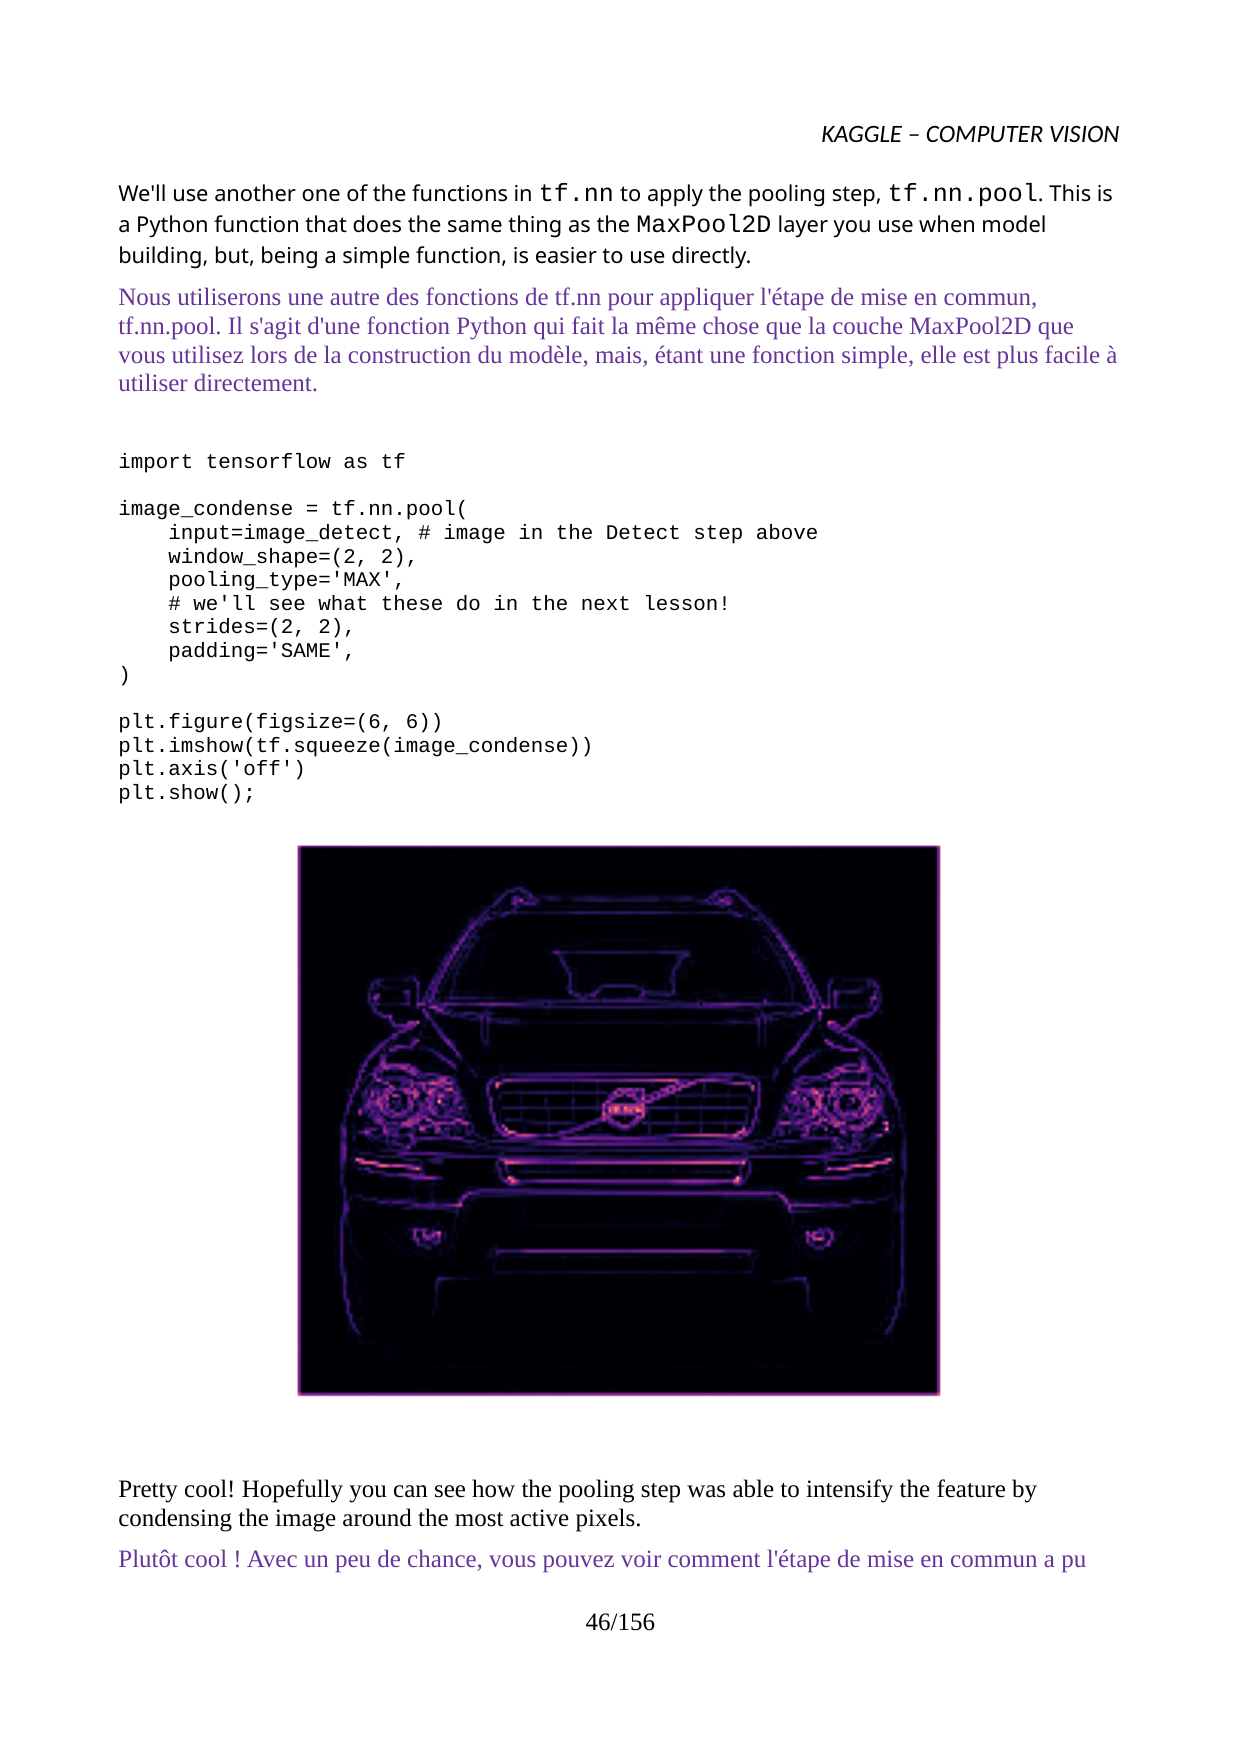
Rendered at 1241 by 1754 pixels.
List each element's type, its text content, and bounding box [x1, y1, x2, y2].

text pooling_type='MAX', [118, 569, 1122, 593]
text We'll use another one of the functions in tf.nn to apply the pooling step, tf.nn.pool. This is a Python function that does the same thing as the MaxPool2D layer you use when model building, but, being a simple function, is easier to use directly. [118, 178, 1122, 270]
picture [287, 835, 953, 1404]
text image_condense = tf.nn.pool( [118, 498, 1122, 522]
text Nous utiliserons une autre des fonctions de tf.nn pour appliquer l'étape de mise en commun, tf.nn.pool. Il s'agit d'une fonction Python qui fait la même chose que la couche MaxPool2D que vous utilisez lors de la construction du modèle, mais, étant une fonction simple, elle est plus facile à utiliser directement. [118, 282, 1122, 397]
text import tensorflow as tf [118, 451, 1122, 475]
text # we'll see what these do in the next lesson! [118, 593, 1122, 617]
text ) [118, 664, 1122, 687]
text padding='SAME', [118, 640, 1122, 664]
text input=image_detect, # image in the Detect step above [118, 522, 1122, 546]
text plt.show(); [118, 782, 1122, 806]
text plt.axis('off') [118, 758, 1122, 782]
text Plutôt cool ! Avec un peu de chance, vous pouvez voir comment l'étape de mise en commun a pu [118, 1544, 1122, 1573]
text strides=(2, 2), [118, 617, 1122, 640]
text plt.figure(figsize=(6, 6)) [118, 711, 1122, 735]
text plt.imshow(tf.squeeze(image_condense)) [118, 735, 1122, 758]
text window_shape=(2, 2), [118, 546, 1122, 569]
text Pretty cool! Hopefully you can see how the pooling step was able to intensify the feature by condensing the image around the most active pixels. [118, 1474, 1122, 1532]
